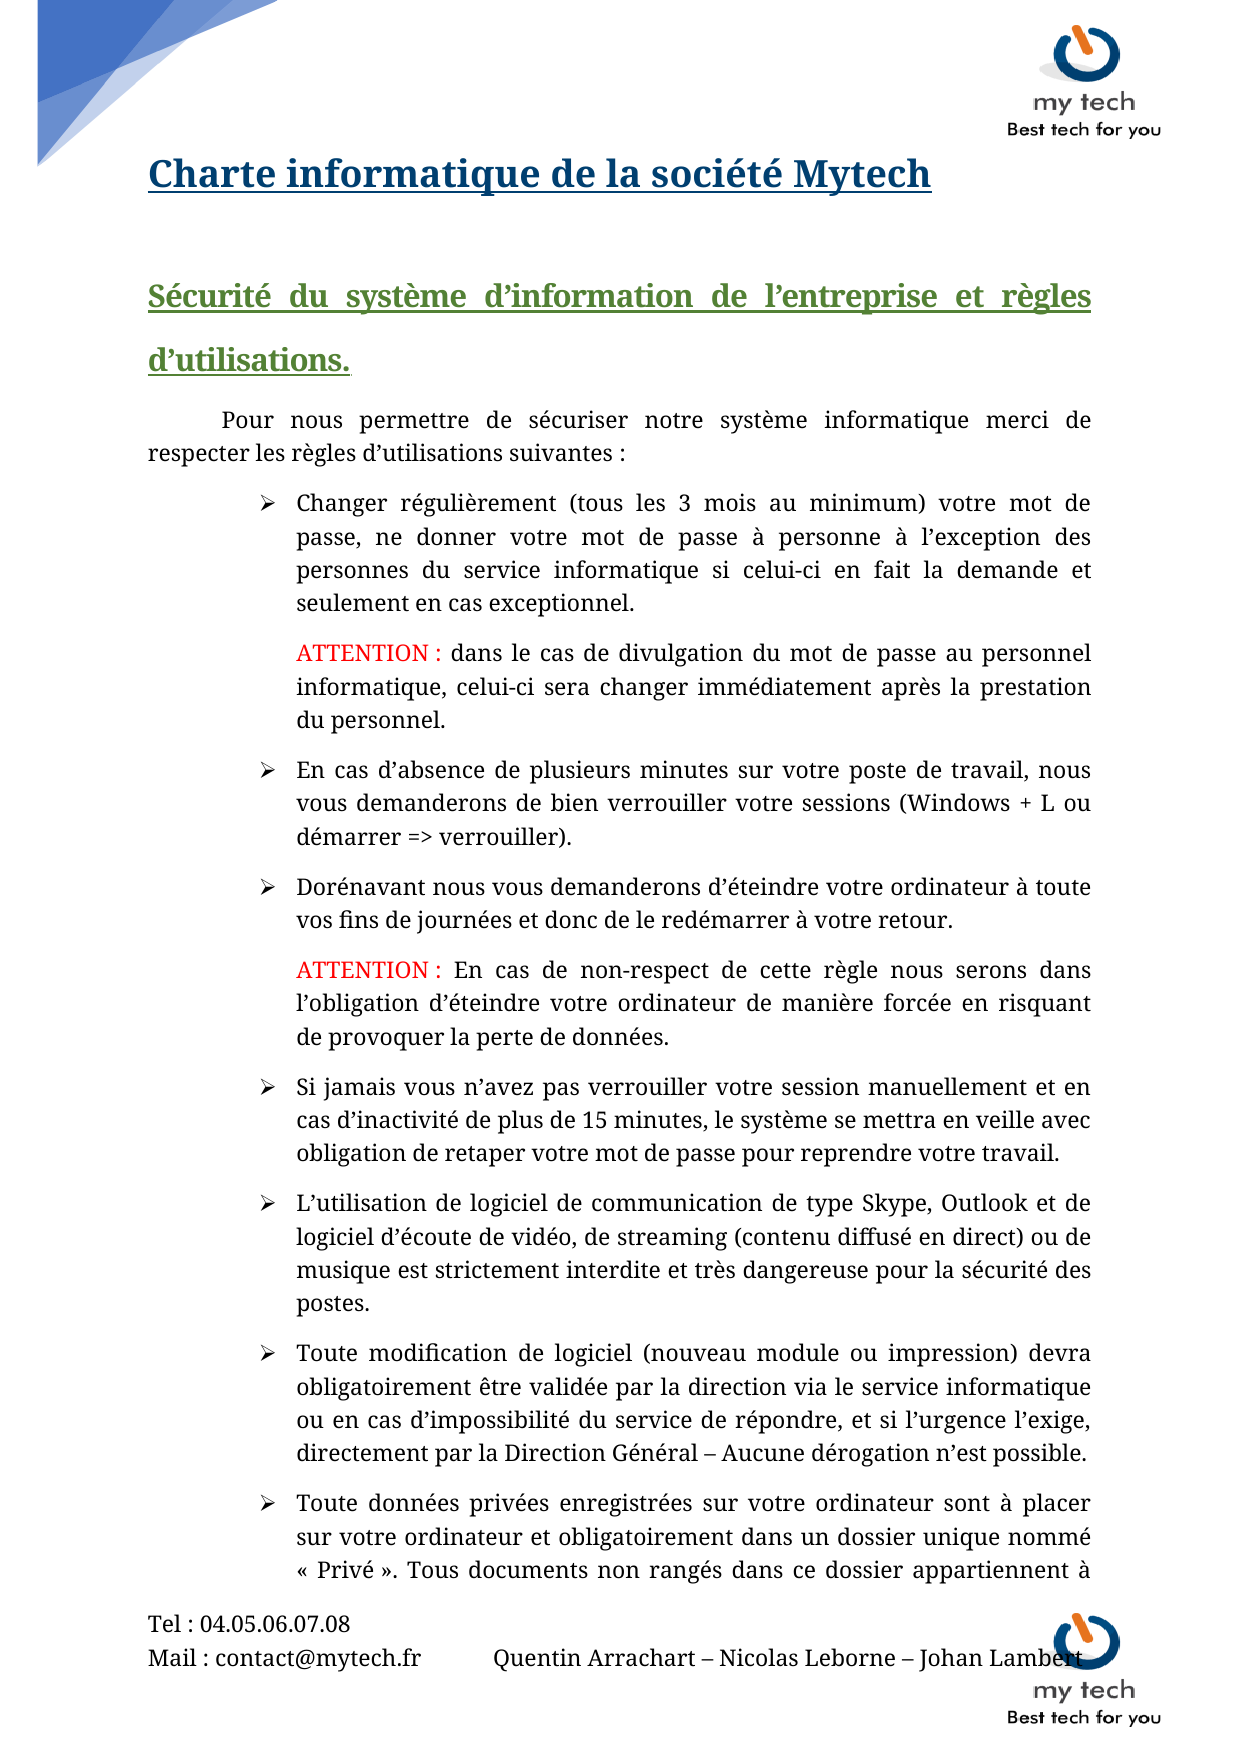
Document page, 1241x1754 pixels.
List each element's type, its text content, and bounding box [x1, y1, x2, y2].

list Toute données privées enregistrées sur votre ordinateur sont à placer sur votre ordinateur et obligatoirement dans un dossier unique nommé « Privé ». Tous documents non rangés dans ce dossier appartiennent à [258, 1485, 1093, 1585]
list L’utilisation de logiciel de communication de type Skype, Outlook et de logiciel d’écoute de vidéo, de streaming (contenu diffusé en direct) ou de musique est strictement interdite et très dangereuse pour la sécurité des postes. [258, 1185, 1093, 1318]
list ATTENTION : En cas de non-respect de cette règle nous serons dans l’obligation d’éteindre votre ordinateur de manière forcée en risquant de provoquer la perte de données. [296, 952, 1093, 1052]
list Dorénavant nous vous demanderons d’éteindre votre ordinateur à toute vos fins de journées et donc de le redémarrer à votre retour. [258, 868, 1093, 935]
list Toute modification de logiciel (nouveau module ou impression) devra obligatoirement être validée par la direction via le service informatique ou en cas d’impossibilité du service de répondre, et si l’urgence l’exige, directement par la Direction Général – Aucune dérogation n’est possible. [258, 1335, 1093, 1468]
list Si jamais vous n’avez pas verrouiller votre session manuellement et en cas d’inactivité de plus de 15 minutes, le système se mettra en veille avec obligation de retaper votre mot de passe pour reprendre votre travail. [258, 1068, 1093, 1168]
list Changer régulièrement (tous les 3 mois au minimum) votre mot de passe, ne donner votre mot de passe à personne à l’exception des personnes du service informatique si celui-ci en fait la demande et seulement en cas exceptionnel. [258, 485, 1093, 618]
list ATTENTION : dans le cas de divulgation du mot de passe au personnel informatique, celui-ci sera changer immédiatement après la prestation du personnel. [296, 635, 1093, 735]
text Sécurité du système d’information de l’entreprise et règles d’utilisations. [148, 274, 1093, 381]
text Pour nous permettre de sécuriser notre système informatique merci de respecter les règles d’utilisations suivantes : [148, 402, 1093, 468]
subtitle Charte informatique de la société Mytech [148, 148, 1093, 199]
list En cas d’absence de plusieurs minutes sur votre poste de travail, nous vous demanderons de bien verrouiller votre sessions (Windows + L ou démarrer => verrouiller). [258, 752, 1093, 852]
